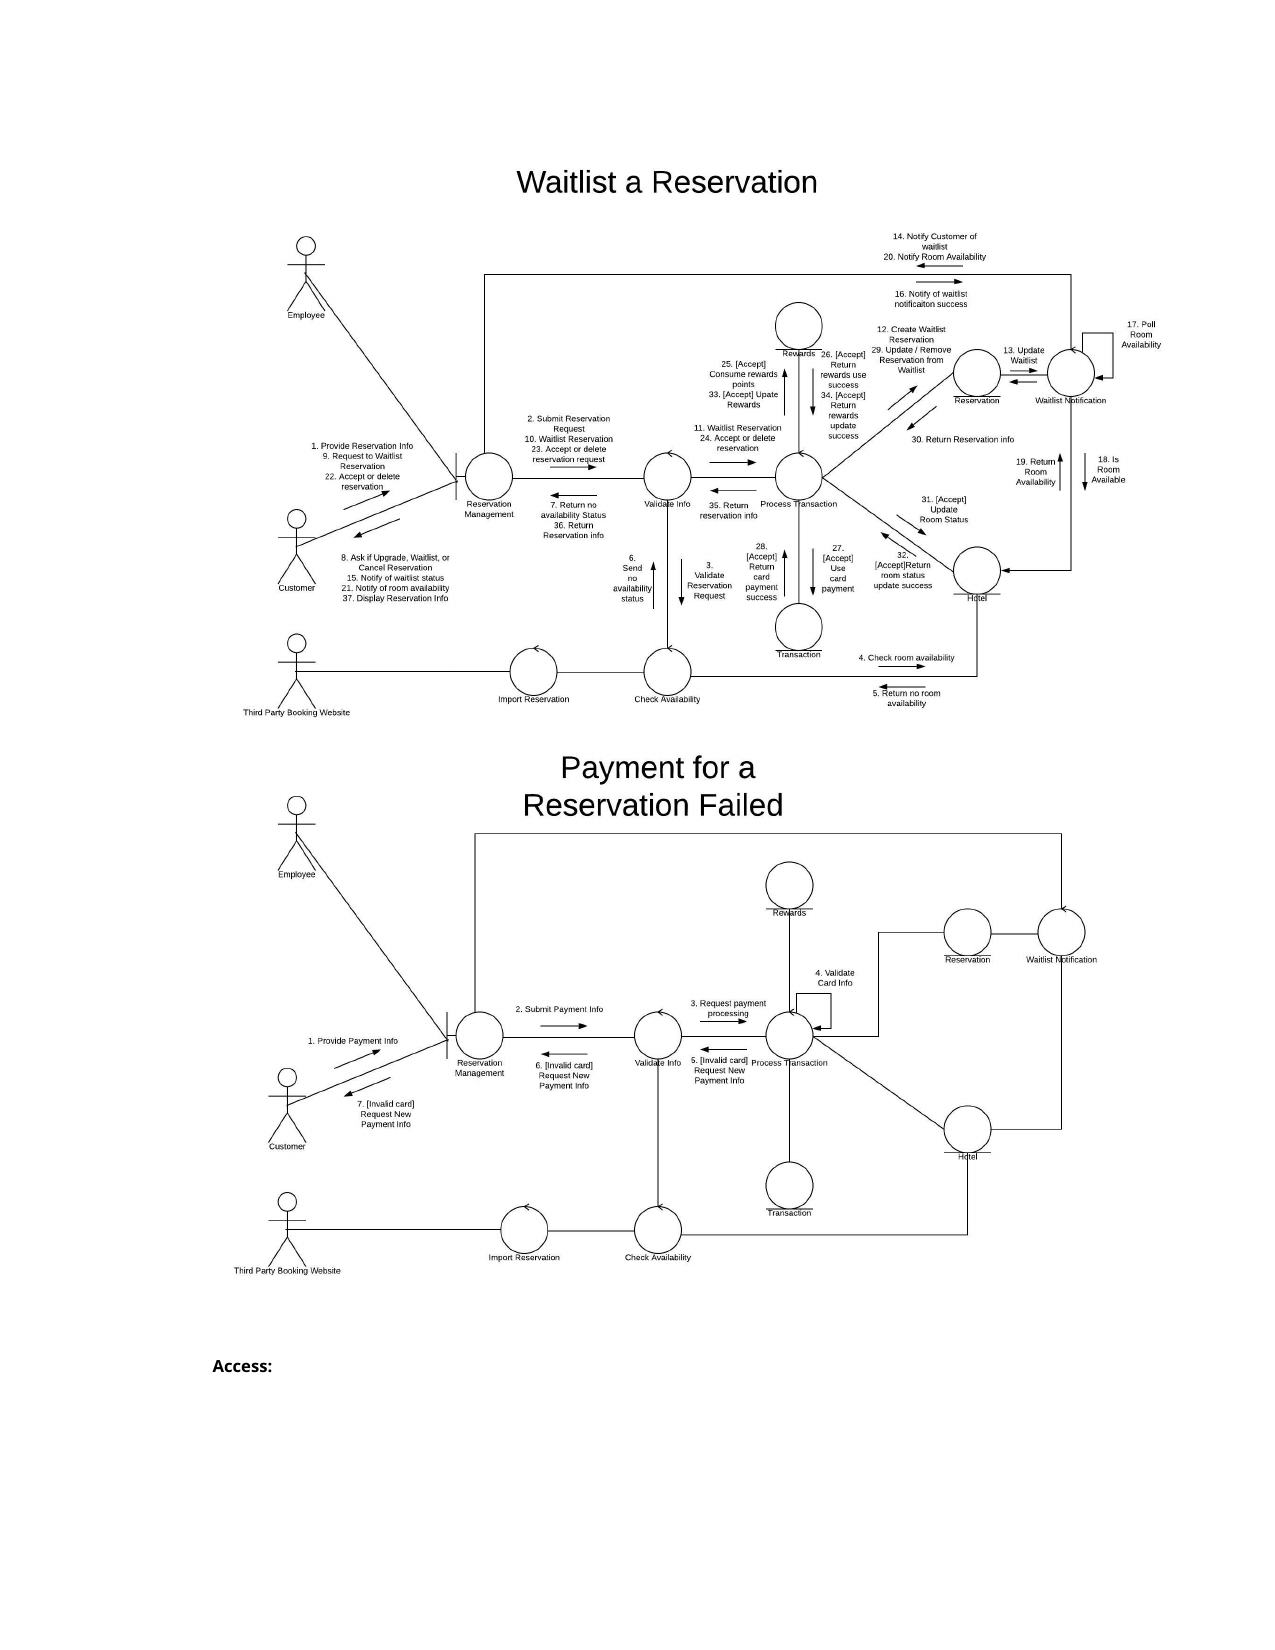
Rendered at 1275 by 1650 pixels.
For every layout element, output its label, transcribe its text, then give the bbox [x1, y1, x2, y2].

subtitle Access: [150, 1354, 1125, 1377]
